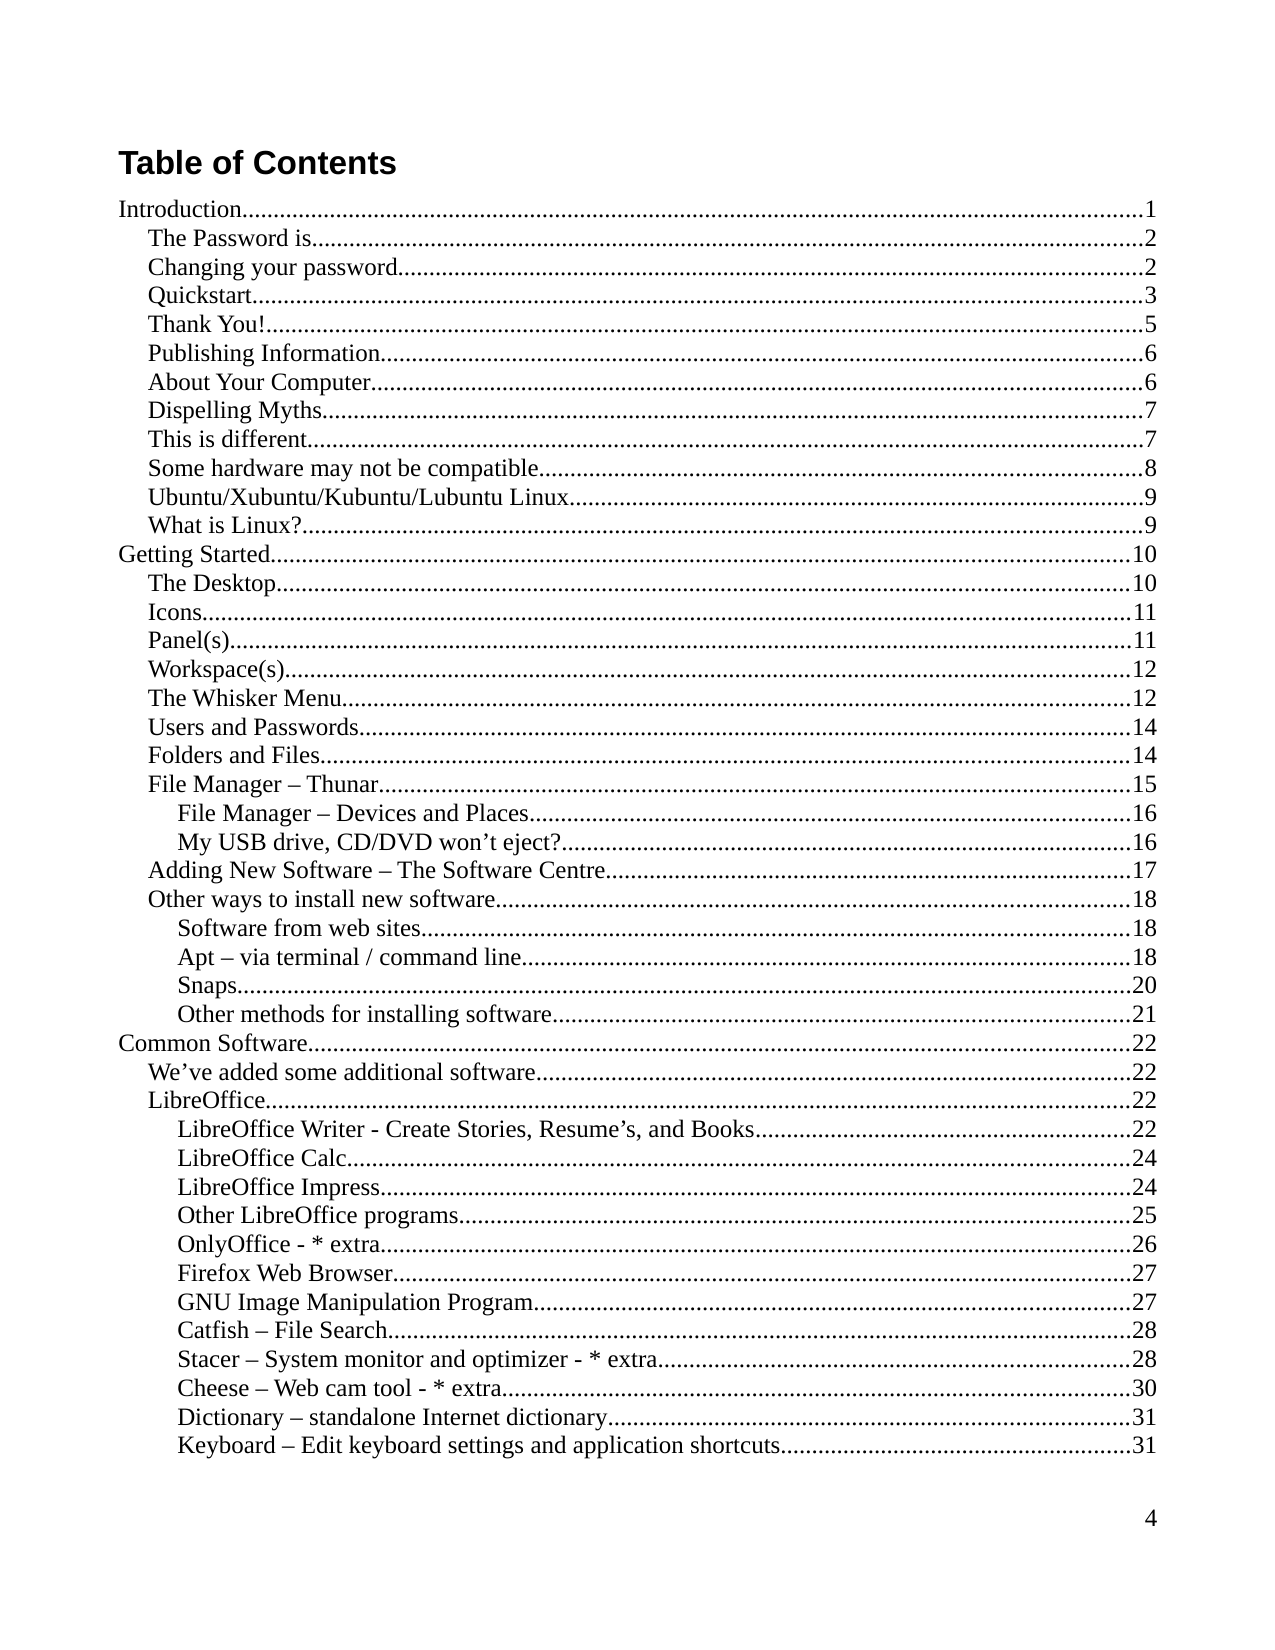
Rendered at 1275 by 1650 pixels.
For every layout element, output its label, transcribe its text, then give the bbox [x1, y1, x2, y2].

text Quickstart 3 [148, 280, 1157, 309]
text Other ways to install new software 18 [148, 884, 1157, 913]
text We’ve added some additional software 22 [148, 1057, 1157, 1085]
text My USB drive, CD/DVD won’t eject? 16 [177, 827, 1157, 855]
text Changing your password 2 [148, 252, 1157, 280]
text LibreOffice 22 [148, 1085, 1157, 1114]
text Folders and Files 14 [148, 740, 1157, 769]
text File Manager – Thunar 15 [148, 769, 1157, 798]
text Introduction 1 [118, 194, 1157, 223]
text Catfish – File Search 28 [177, 1315, 1157, 1344]
subtitle Table of Contents [118, 143, 1157, 182]
text Other LibreOffice programs 25 [177, 1200, 1157, 1229]
text Apt – via terminal / command line 18 [177, 942, 1157, 970]
text Software from web sites. 18 [177, 913, 1157, 942]
text LibreOffice Calc 24 [177, 1143, 1157, 1172]
text The Password is... 2 [148, 223, 1157, 252]
text Other methods for installing software 21 [177, 999, 1157, 1028]
text Getting Started 10 [118, 539, 1157, 568]
text Snaps 20 [177, 970, 1157, 999]
text Some hardware may not be compatible 8 [148, 453, 1157, 482]
text Firefox Web Browser 27 [177, 1258, 1157, 1287]
text LibreOffice Impress 24 [177, 1172, 1157, 1200]
text The Whisker Menu 12 [148, 683, 1157, 712]
text Panel(s) 11 [148, 625, 1157, 654]
text GNU Image Manipulation Program 27 [177, 1287, 1157, 1315]
text Keyboard – Edit keyboard settings and application shortcuts 31 [177, 1430, 1157, 1459]
text Dictionary – standalone Internet dictionary 31 [177, 1402, 1157, 1430]
text Publishing Information 6 [148, 338, 1157, 367]
text LibreOffice Writer - Create Stories, Resume’s, and Books 22 [177, 1114, 1157, 1143]
text Thank You! 5 [148, 309, 1157, 338]
text Common Software 22 [118, 1028, 1157, 1057]
text Icons 11 [148, 597, 1157, 625]
text Cheese – Web cam tool - * extra 30 [177, 1373, 1157, 1402]
text Ubuntu/Xubuntu/Kubuntu/Lubuntu Linux 9 [148, 482, 1157, 510]
text File Manager – Devices and Places 16 [177, 798, 1157, 827]
text Dispelling Myths 7 [148, 395, 1157, 424]
text Stacer – System monitor and optimizer - * extra 28 [177, 1344, 1157, 1373]
text The Desktop 10 [148, 568, 1157, 597]
text This is different 7 [148, 424, 1157, 453]
text About Your Computer 6 [148, 367, 1157, 395]
text Adding New Software – The Software Centre 17 [148, 855, 1157, 884]
text Users and Passwords 14 [148, 712, 1157, 740]
text Workspace(s) 12 [148, 654, 1157, 683]
text OnlyOffice - * extra 26 [177, 1229, 1157, 1258]
text What is Linux? 9 [148, 510, 1157, 539]
